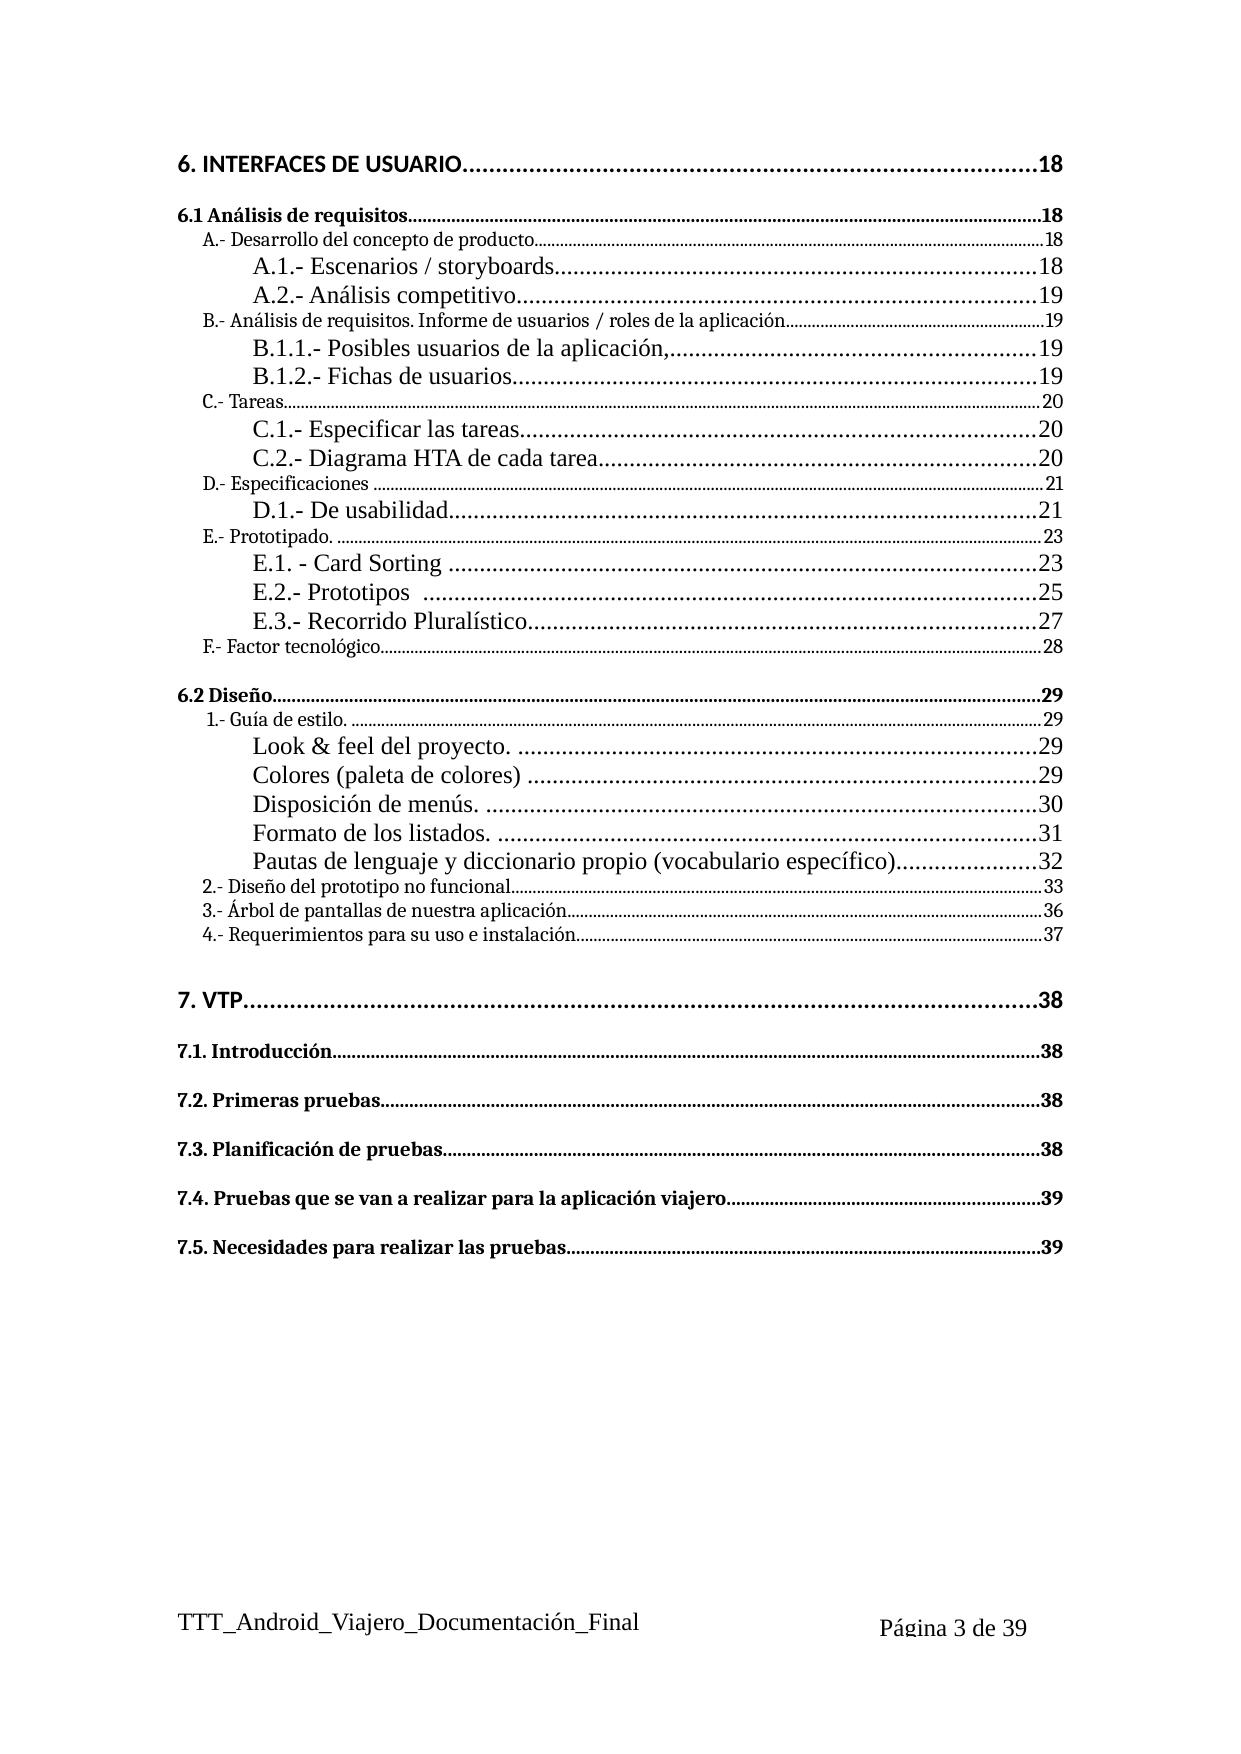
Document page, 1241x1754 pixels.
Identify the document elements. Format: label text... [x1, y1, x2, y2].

text D.1.- De usabilidad. 21 [252, 496, 1063, 524]
text 7. VTP 38 [177, 984, 1063, 1015]
text D.- Especificaciones 21 [202, 472, 1063, 496]
text 4.- Requerimientos para su uso e instalación. 37 [202, 923, 1063, 947]
text 6.1 Análisis de requisitos 18 [177, 203, 1063, 227]
text C.1.- Especificar las tareas. 20 [252, 414, 1063, 443]
text Pautas de lenguaje y diccionario propio (vocabulario específico). 32 [252, 846, 1063, 875]
text C.- Tareas. 20 [202, 390, 1063, 414]
text B.1.1.- Posibles usuarios de la aplicación, 19 [252, 333, 1063, 361]
text F.- Factor tecnológico. 28 [202, 634, 1063, 658]
text 7.2. Primeras pruebas 38 [177, 1089, 1063, 1113]
text E.- Prototipado. 23 [202, 524, 1063, 548]
text 7.4. Pruebas que se van a realizar para la aplicación viajero 39 [177, 1187, 1063, 1211]
text 6. Interfaces de Usuario 18 [177, 148, 1063, 178]
text 2.- Diseño del prototipo no funcional. 33 [202, 875, 1063, 899]
text Disposición de menús. 30 [252, 789, 1063, 818]
text A.- Desarrollo del concepto de producto. 18 [202, 227, 1063, 251]
text Formato de los listados. 31 [252, 818, 1063, 846]
text C.2.- Diagrama HTA de cada tarea. 20 [252, 443, 1063, 472]
text 7.5. Necesidades para realizar las pruebas 39 [177, 1236, 1063, 1260]
text E.3.- Recorrido Pluralístico 27 [252, 606, 1063, 634]
text E.2.- Prototipos 25 [252, 577, 1063, 606]
text Look & feel del proyecto. 29 [252, 731, 1063, 760]
text A.2.- Análisis competitivo. 19 [252, 280, 1063, 309]
text 7.1. Introducción 38 [177, 1040, 1063, 1064]
text B.- Análisis de requisitos. Informe de usuarios / roles de la aplicación. 19 [202, 309, 1063, 333]
text 7.3. Planificación de pruebas 38 [177, 1138, 1063, 1162]
text A.1.- Escenarios / storyboards. 18 [252, 251, 1063, 280]
text Colores (paleta de colores) 29 [252, 760, 1063, 789]
text E.1. - Card Sorting 23 [252, 548, 1063, 577]
text 1.- Guía de estilo. 29 [202, 707, 1063, 731]
text B.1.2.- Fichas de usuarios 19 [252, 361, 1063, 390]
text 3.- Árbol de pantallas de nuestra aplicación. 36 [202, 899, 1063, 923]
text 6.2 Diseño 29 [177, 683, 1063, 707]
